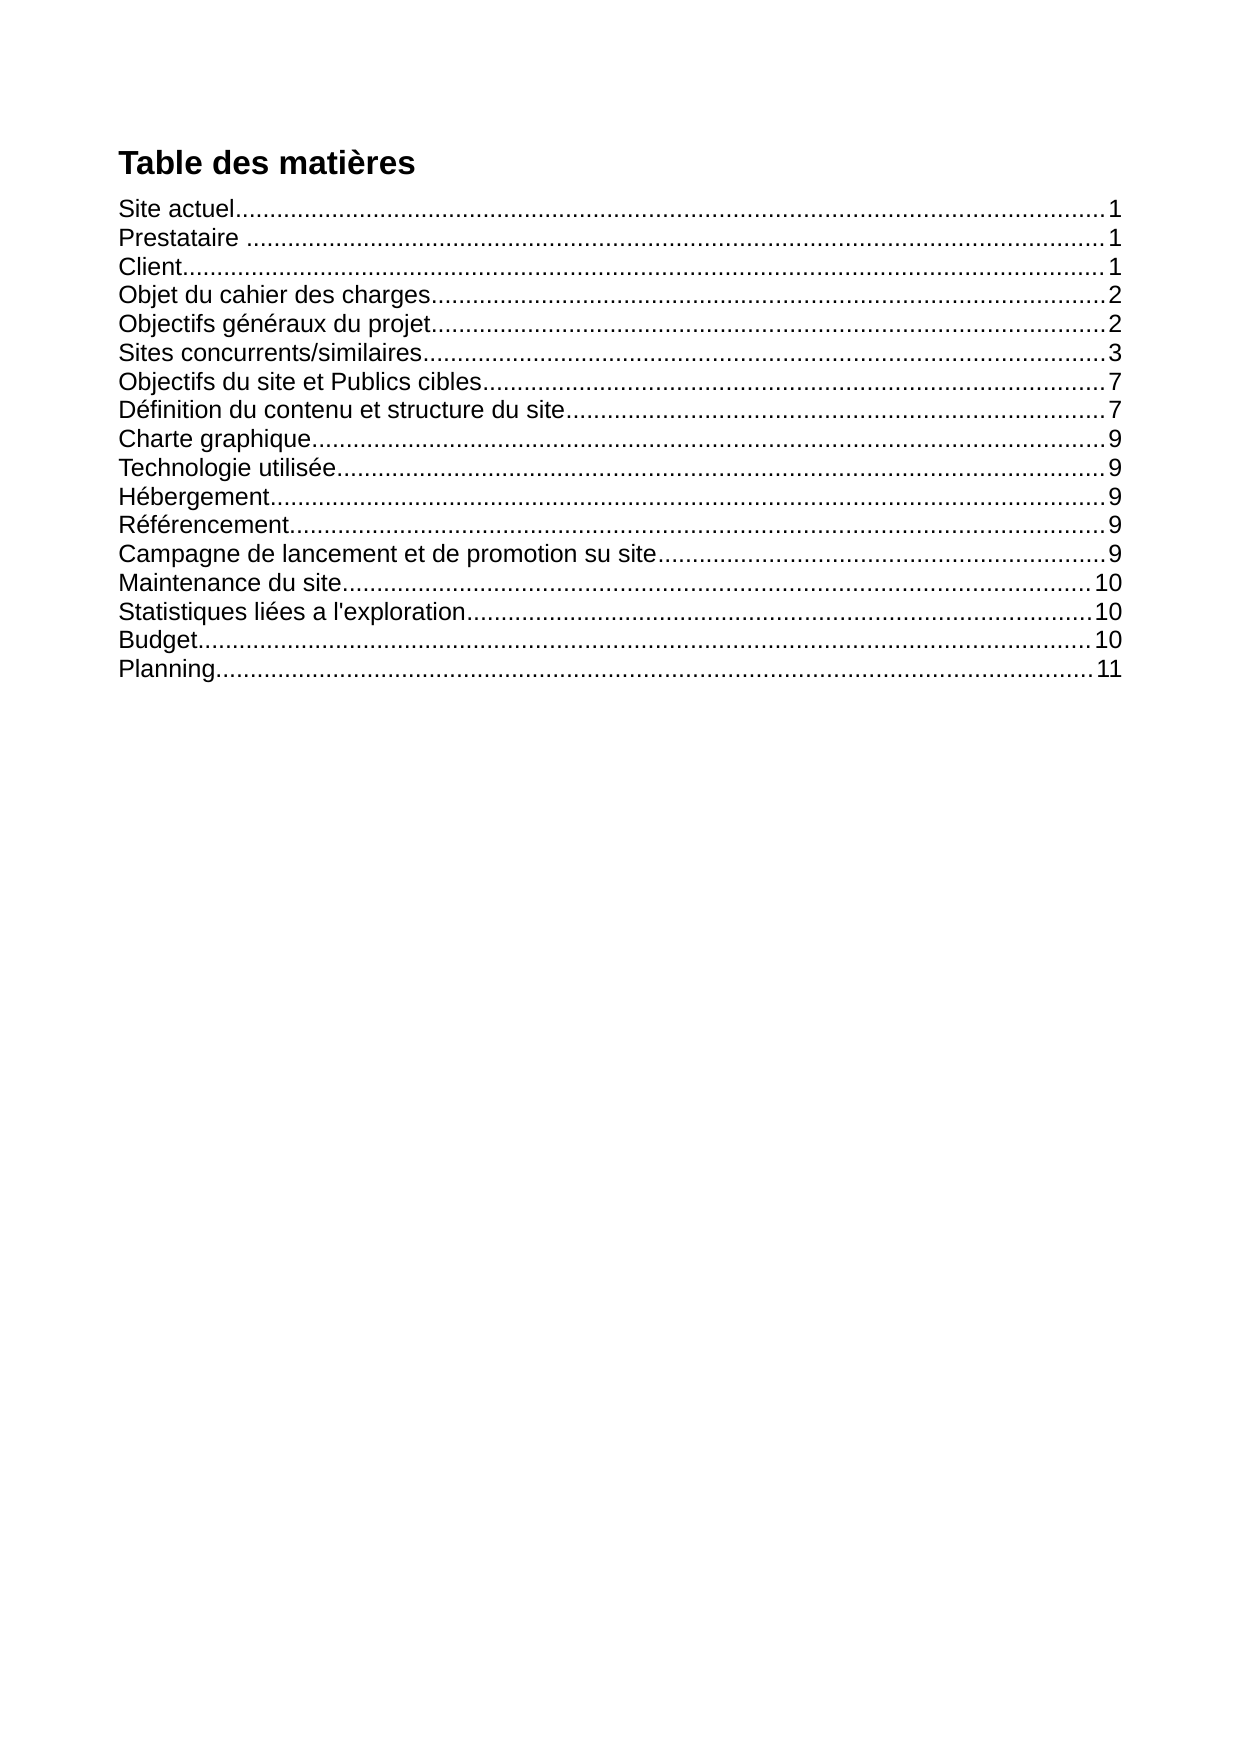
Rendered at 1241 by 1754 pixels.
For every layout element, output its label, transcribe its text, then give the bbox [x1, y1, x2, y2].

text Objet du cahier des charges 2 [118, 280, 1122, 309]
text Statistiques liées a l'exploration 10 [118, 597, 1122, 625]
text Objectifs du site et Publics cibles 7 [118, 367, 1122, 395]
text Sites concurrents/similaires 3 [118, 338, 1122, 367]
text Client 1 [118, 252, 1122, 280]
text Définition du contenu et structure du site 7 [118, 395, 1122, 424]
text Planning 11 [118, 654, 1122, 683]
text Objectifs généraux du projet 2 [118, 309, 1122, 338]
text Maintenance du site 10 [118, 568, 1122, 597]
text Charte graphique 9 [118, 424, 1122, 453]
text Technologie utilisée 9 [118, 453, 1122, 482]
text Référencement 9 [118, 510, 1122, 539]
text Budget 10 [118, 625, 1122, 654]
text Campagne de lancement et de promotion su site 9 [118, 539, 1122, 568]
subtitle Table des matières [118, 143, 1122, 182]
text Site actuel 1 [118, 194, 1122, 223]
text Hébergement 9 [118, 482, 1122, 510]
text Prestataire 1 [118, 223, 1122, 252]
